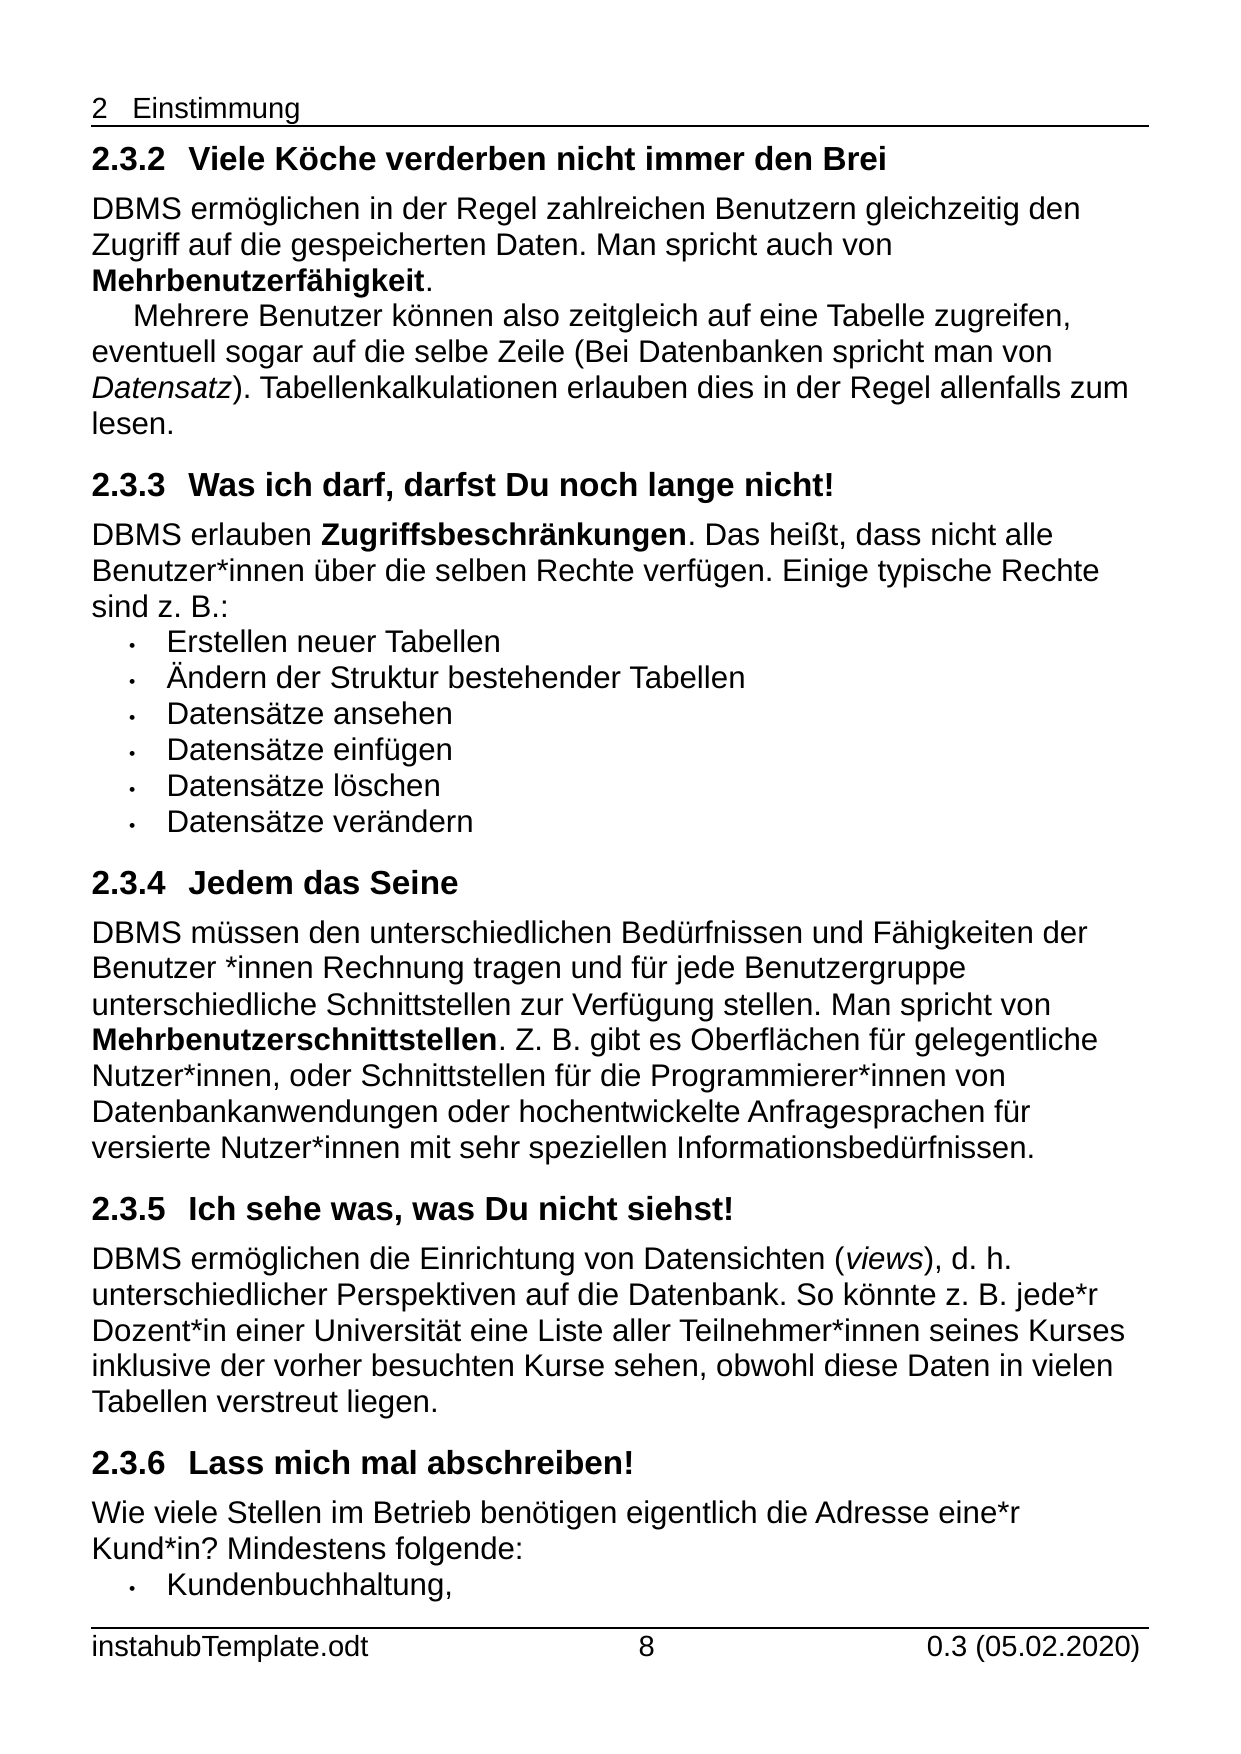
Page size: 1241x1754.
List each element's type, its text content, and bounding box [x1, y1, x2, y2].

subtitle Ich sehe was, was Du nicht siehst! [91, 1189, 1149, 1227]
text DBMS ermöglichen in der Regel zahlreichen Benutzern gleichzeitig den Zugriff auf die gespeicherten Daten. Man spricht auch von Mehrbenutzerfähigkeit. [91, 190, 1149, 297]
text DBMS ermöglichen die Einrichtung von Datensichten (views), d. h. unterschiedlicher Perspektiven auf die Datenbank. So könnte z. B. jede*r Dozent*in einer Universität eine Liste aller Teilnehmer*innen seines Kurses inklusive der vorher besuchten Kurse sehen, obwohl diese Daten in vielen Tabellen verstreut liegen. [91, 1240, 1149, 1419]
text DBMS erlauben Zugriffsbeschränkungen. Das heißt, dass nicht alle Benutzer*innen über die selben Rechte verfügen. Einige typische Rechte sind z. B.: [91, 516, 1149, 623]
subtitle Lass mich mal abschreiben! [91, 1443, 1149, 1481]
text Wie viele Stellen im Betrieb benötigen eigentlich die Adresse eine*r Kund*in? Mindestens folgende: [91, 1494, 1149, 1566]
subtitle Viele Köche verderben nicht immer den Brei [91, 139, 1149, 177]
text DBMS müssen den unterschiedlichen Bedürfnissen und Fähigkeiten der Benutzer *innen Rechnung tragen und für jede Benutzergruppe unterschiedliche Schnittstellen zur Verfügung stellen. Man spricht von Mehrbenutzerschnittstellen. Z. B. gibt es Oberflächen für gelegentliche Nutzer*innen, oder Schnittstellen für die Programmierer*innen von Datenbankanwendungen oder hochentwickelte Anfragesprachen für versierte Nutzer*innen mit sehr speziellen Informationsbedürfnissen. [91, 914, 1149, 1165]
list Datensätze verändern [129, 803, 1149, 839]
subtitle Was ich darf, darfst Du noch lange nicht! [91, 465, 1149, 503]
text Mehrere Benutzer können also zeitgleich auf eine Tabelle zugreifen, eventuell sogar auf die selbe Zeile (Bei Datenbanken spricht man von Datensatz). Tabellenkalkulationen erlauben dies in der Regel allenfalls zum lesen. [91, 297, 1149, 441]
subtitle Jedem das Seine [91, 863, 1149, 901]
list Ändern der Struktur bestehender Tabellen [129, 659, 1149, 695]
list Datensätze löschen [129, 767, 1149, 803]
list Erstellen neuer Tabellen [129, 623, 1149, 659]
list Datensätze einfügen [129, 731, 1149, 767]
list Datensätze ansehen [129, 695, 1149, 731]
list Kundenbuchhaltung, [129, 1566, 1149, 1602]
